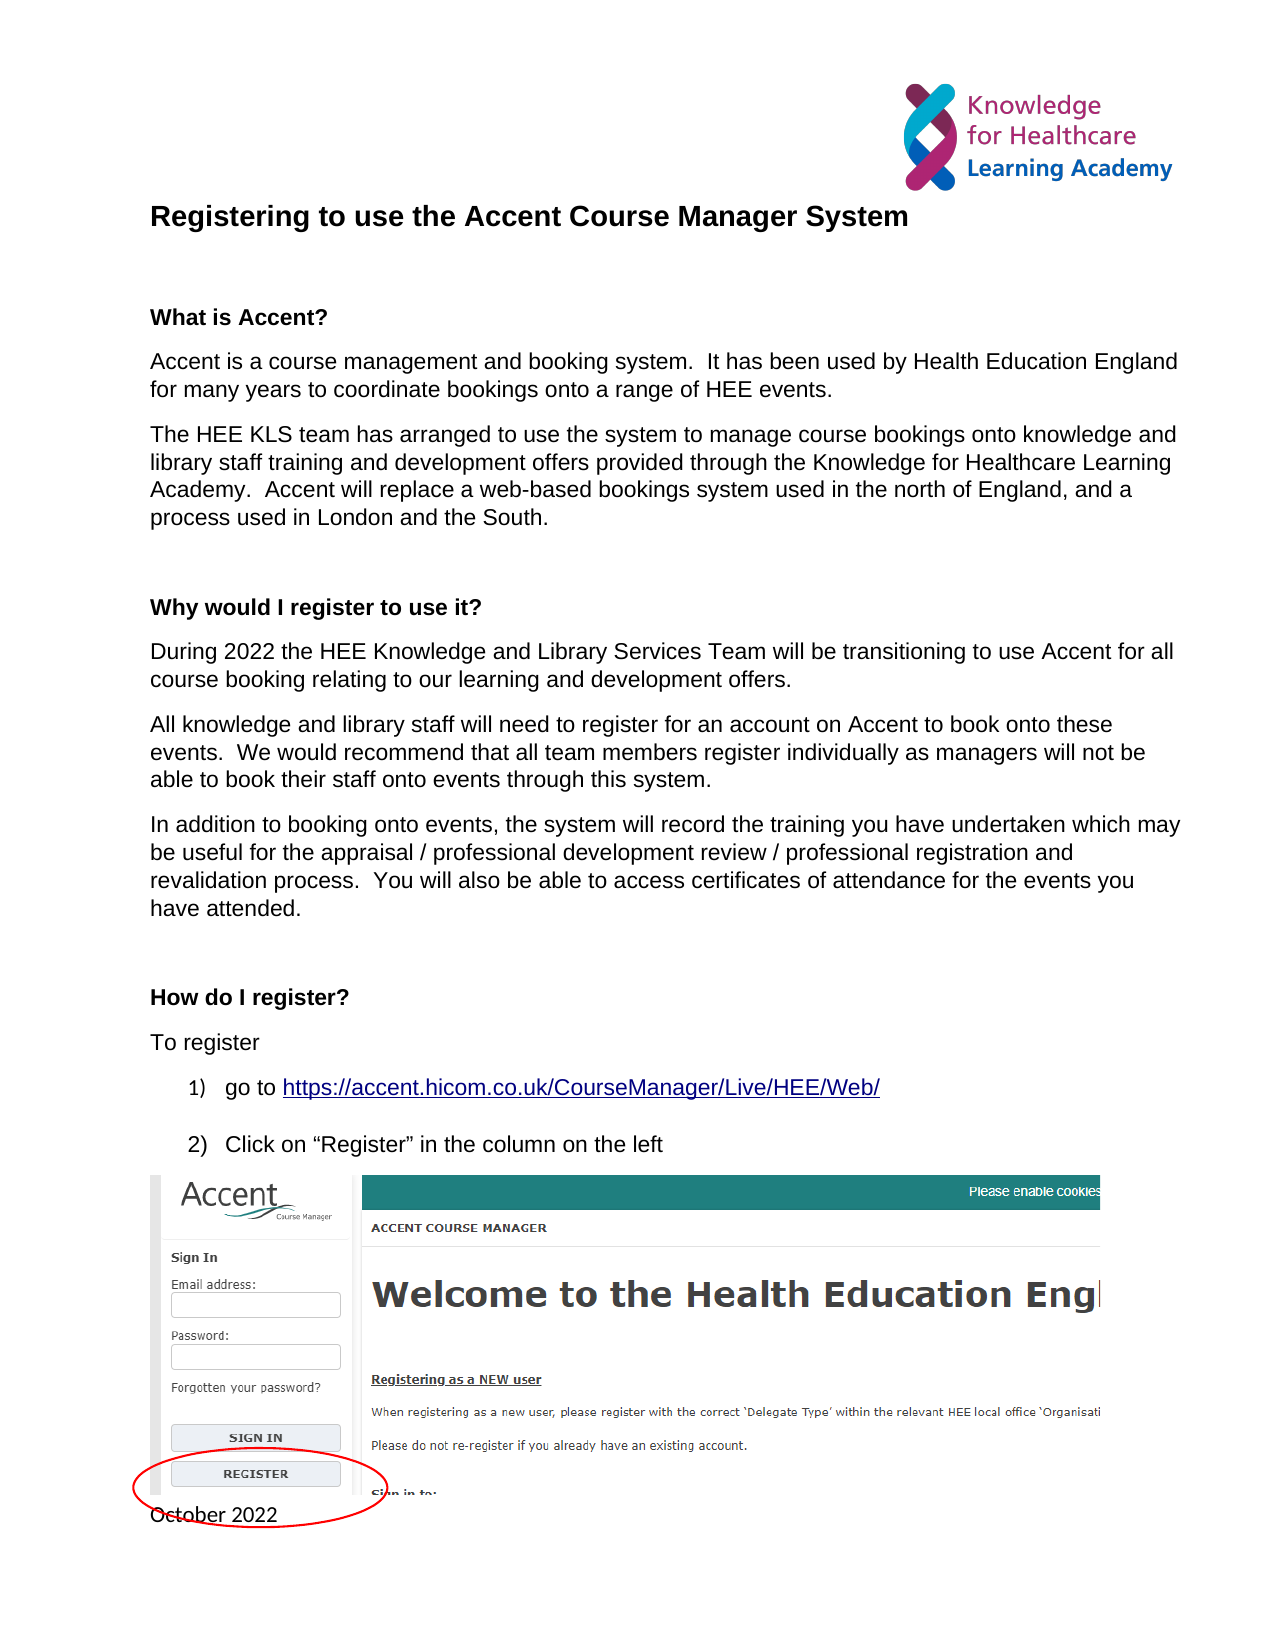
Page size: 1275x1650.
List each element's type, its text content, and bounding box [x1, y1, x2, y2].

text The HEE KLS team has arranged to use the system to manage course bookings onto knowledge and library staff training and development offers provided through the Knowledge for Healthcare Learning Academy. Accent will replace a web-based bookings system used in the north of England, and a process used in London and the South. [150, 421, 1181, 531]
text To register [150, 1028, 1181, 1055]
text How do I register? [150, 984, 1181, 1010]
list go to https://accent.hicom.co.uk/CourseManager/Live/HEE/Web/ [187, 1073, 1181, 1101]
text What is Accent? [150, 303, 1181, 330]
text Why would I register to use it? [150, 593, 1181, 620]
list Click on “Register” in the column on the left [187, 1131, 1181, 1157]
text In addition to booking onto events, the system will record the training you have undertaken which may be useful for the appraisal / professional development review / professional registration and revalidation process. You will also be able to access certificates of attendance for the events you have attended. [150, 811, 1181, 921]
text All knowledge and library staff will need to register for an account on Accent to book onto these events. We would recommend that all team members register individually as managers will not be able to book their staff onto events through this system. [150, 711, 1181, 793]
text Registering to use the Accent Course Manager System [150, 199, 1181, 233]
text During 2022 the HEE Knowledge and Library Services Team will be transitioning to use Accent for all course booking relating to our learning and development offers. [150, 638, 1181, 692]
text Accent is a course management and booking system. It has been used by Health Education England for many years to coordinate bookings onto a range of HEE events. [150, 348, 1181, 402]
